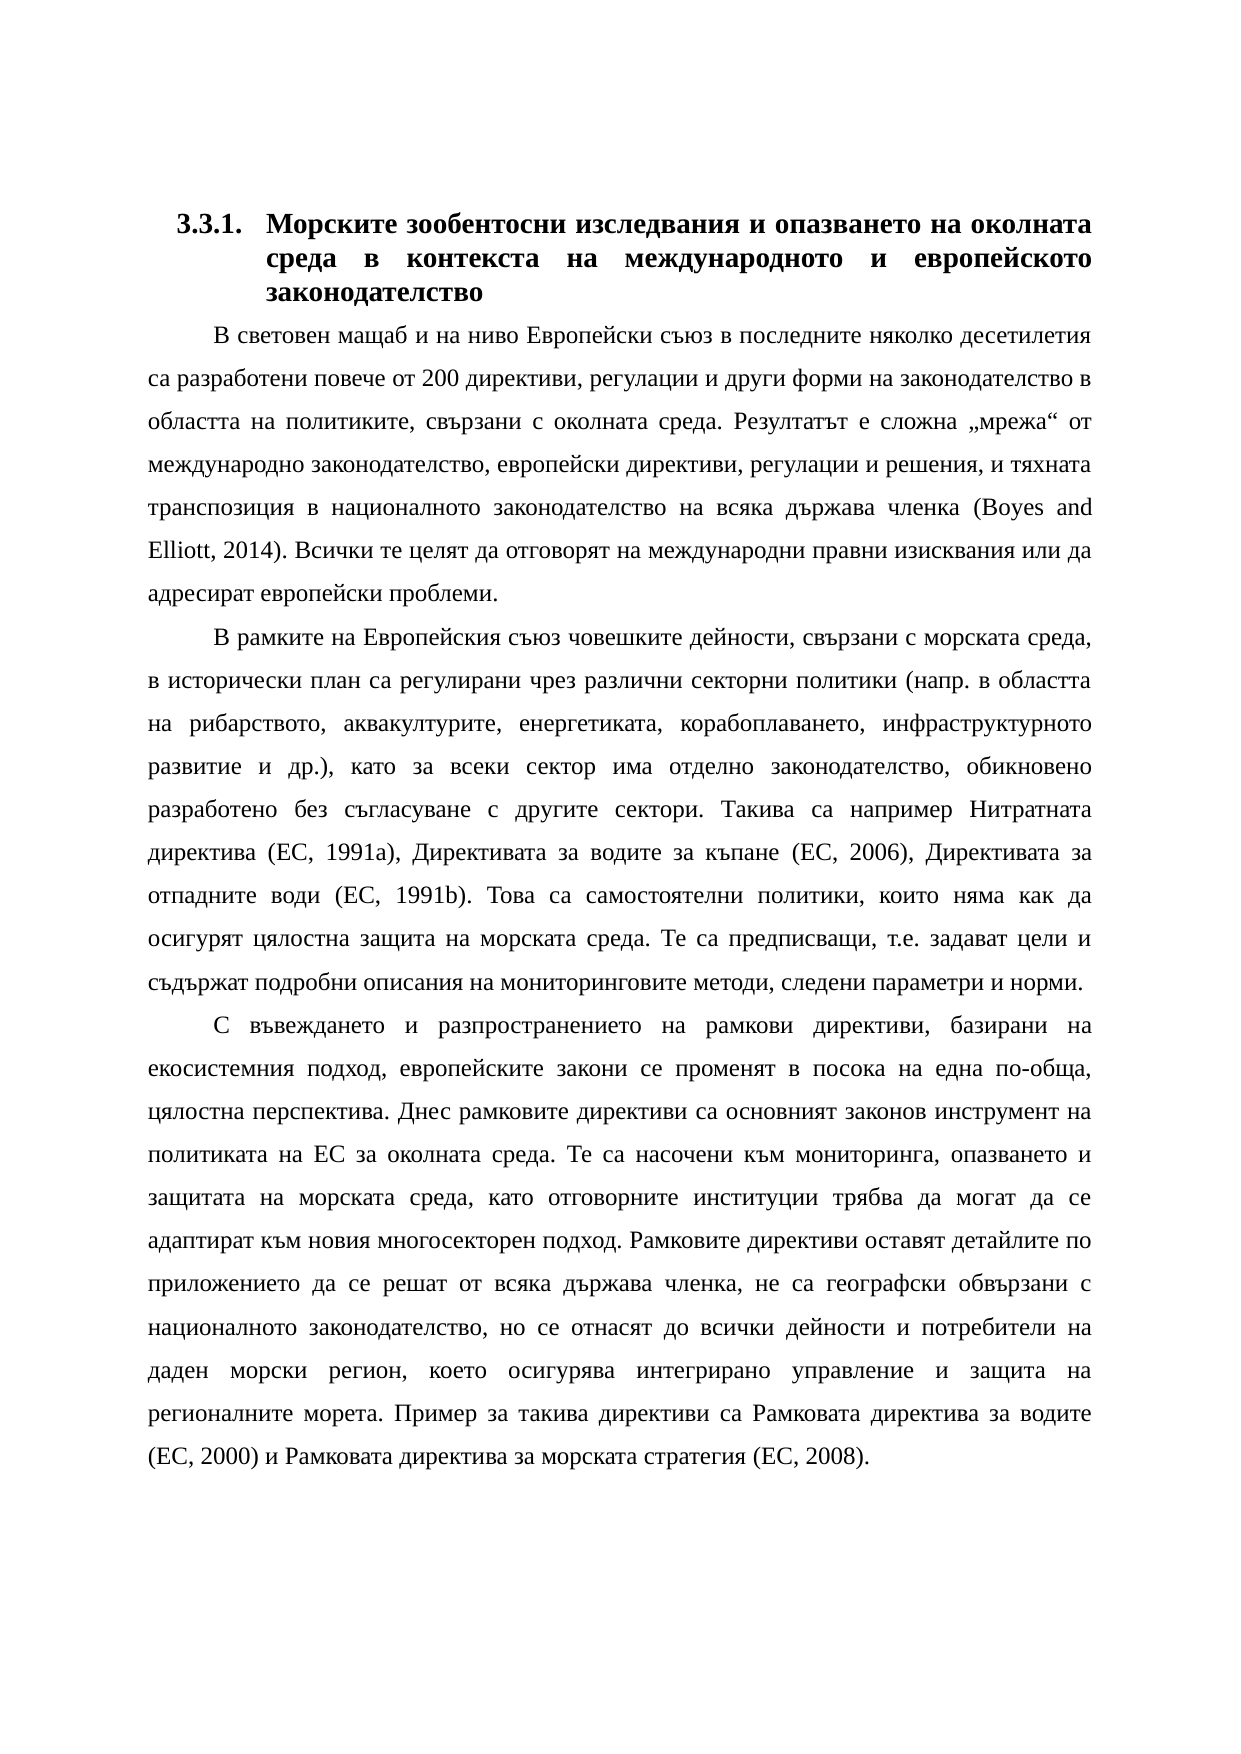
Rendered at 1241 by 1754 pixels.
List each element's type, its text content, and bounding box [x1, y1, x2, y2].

text В световен мащаб и на ниво Европейски съюз в последните няколко десетилетия са разработени повече от 200 директиви, регулации и други форми на законодателство в областта на политиките, свързани с околната среда. Резултатът е сложна „мрежа“ от международно законодателство, европейски директиви, регулации и решения, и тяхната транспозиция в националното законодателство на всяка държава членка (Boyes and Elliott, 2014). Всички те целят да отговорят на международни правни изисквания или да адресират европейски проблеми. [148, 320, 1093, 607]
text В рамките на Европейския съюз човешките дейности, свързани с морската среда, в исторически план са регулирани чрез различни секторни политики (напр. в областта на рибарството, аквакултурите, енергетиката, корабоплаването, инфраструктурното развитие и др.), като за всеки сектор има отделно законодателство, обикновено разработено без съгласуване с другите сектори. Такива са например Нитратната директива (EC, 1991a), Директивата за водите за къпане (EC, 2006), Директивата за отпадните води (EC, 1991b). Това са самостоятелни политики, които няма как да осигурят цялостна защита на морската среда. Те са предписващи, т.е. задават цели и съдържат подробни описания на мониторинговите методи, следени параметри и норми. [148, 622, 1093, 995]
subtitle Морските зообентосни изследвания и опазването на околната среда в контекста на международното и европейското законодателство [242, 207, 1093, 307]
text С въвеждането и разпространението на рамкови директиви, базирани на екосистемния подход, европейските закони се променят в посока на една по-обща, цялостна перспектива. Днес рамковите директиви са основният законов инструмент на политиката на ЕС за околната среда. Те са насочени към мониторинга, опазването и защитата на морската среда, като отговорните институции трябва да могат да се адаптират към новия многосекторен подход. Рамковите директиви оставят детайлите по приложението да се решат от всяка държава членка, не са географски обвързани с националното законодателство, но се отнасят до всички дейности и потребители на даден морски регион, което осигурява интегрирано управление и защита на регионалните морета. Пример за такива директиви са Рамковата директива за водите (EC, 2000) и Рамковата директива за морската стратегия (EC, 2008). [148, 1010, 1093, 1470]
